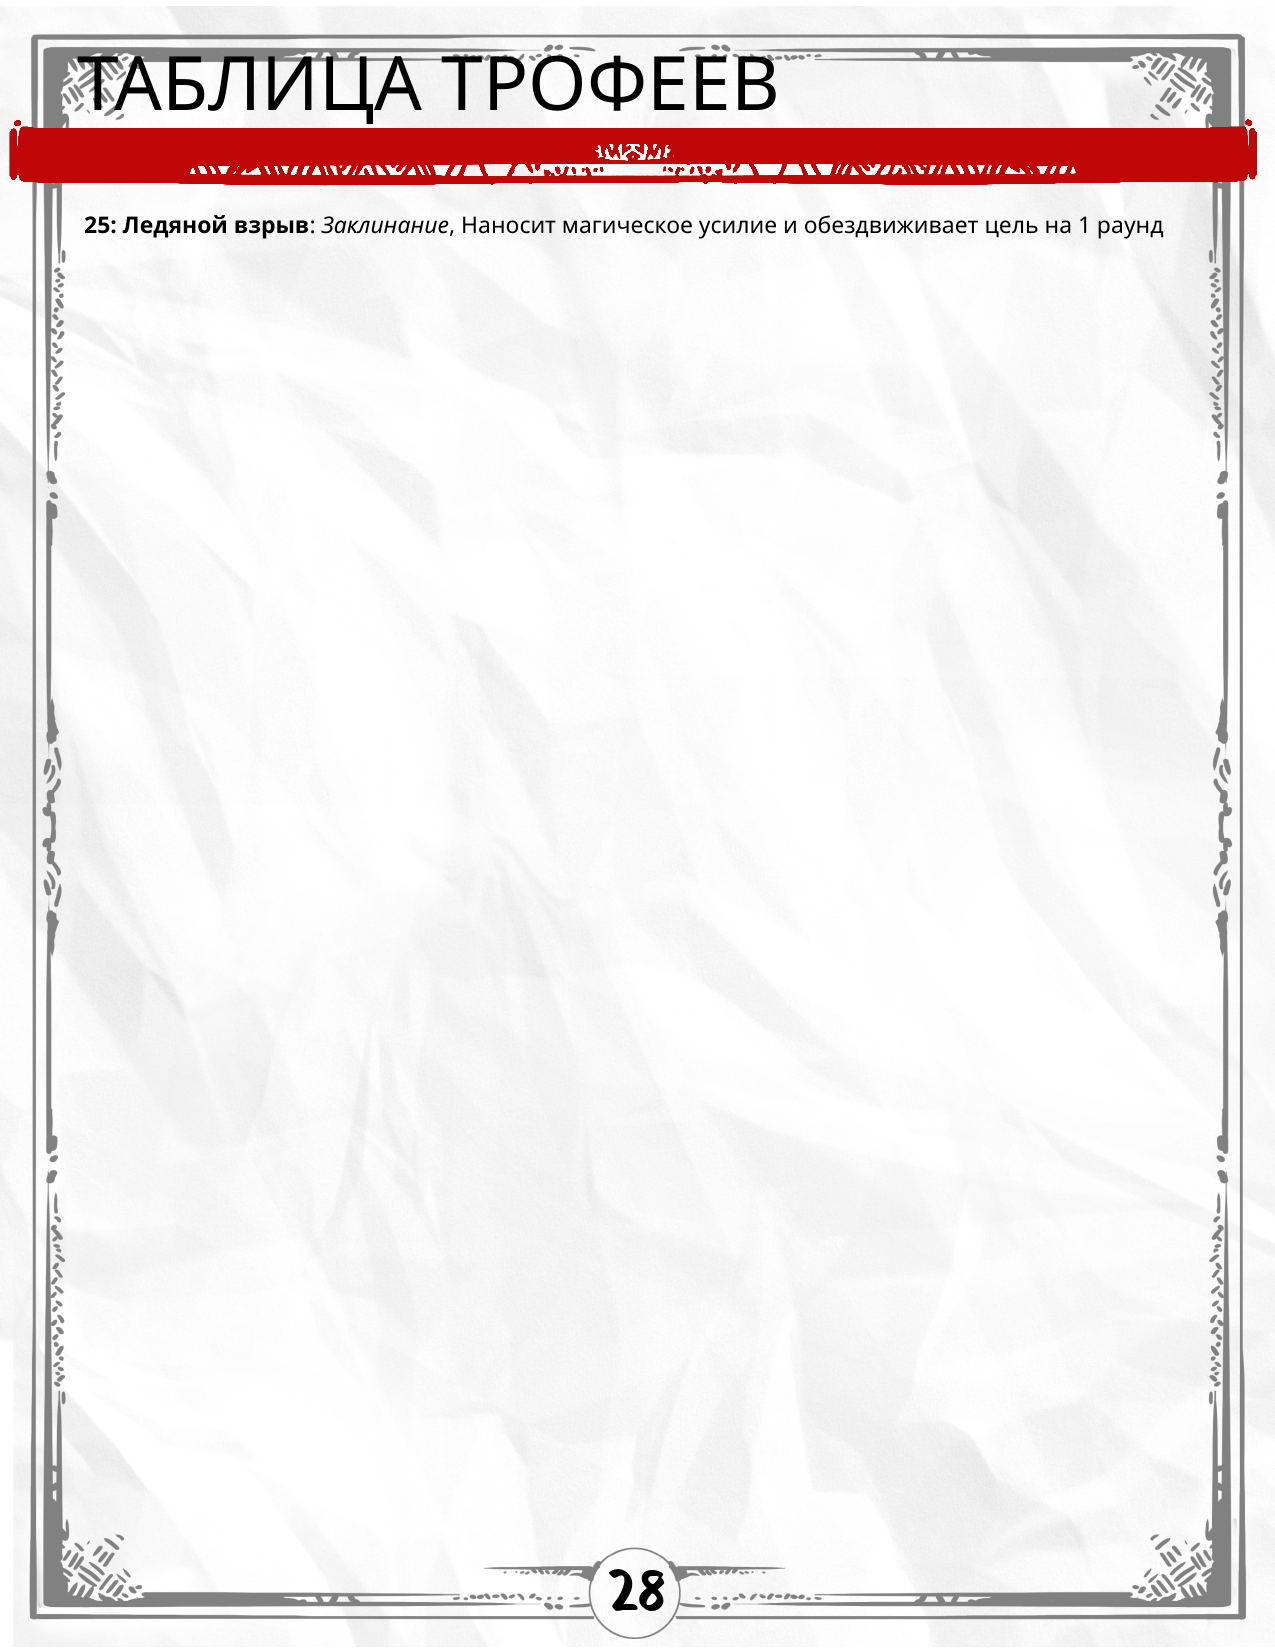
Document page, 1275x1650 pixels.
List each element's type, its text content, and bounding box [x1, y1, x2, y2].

table_cell 25: Ледяной взрыв: Заклинание, Наносит магическое усилие и обездвиживает цель на 1 раунд [78, 203, 1193, 246]
picture [0, 6, 1275, 1647]
